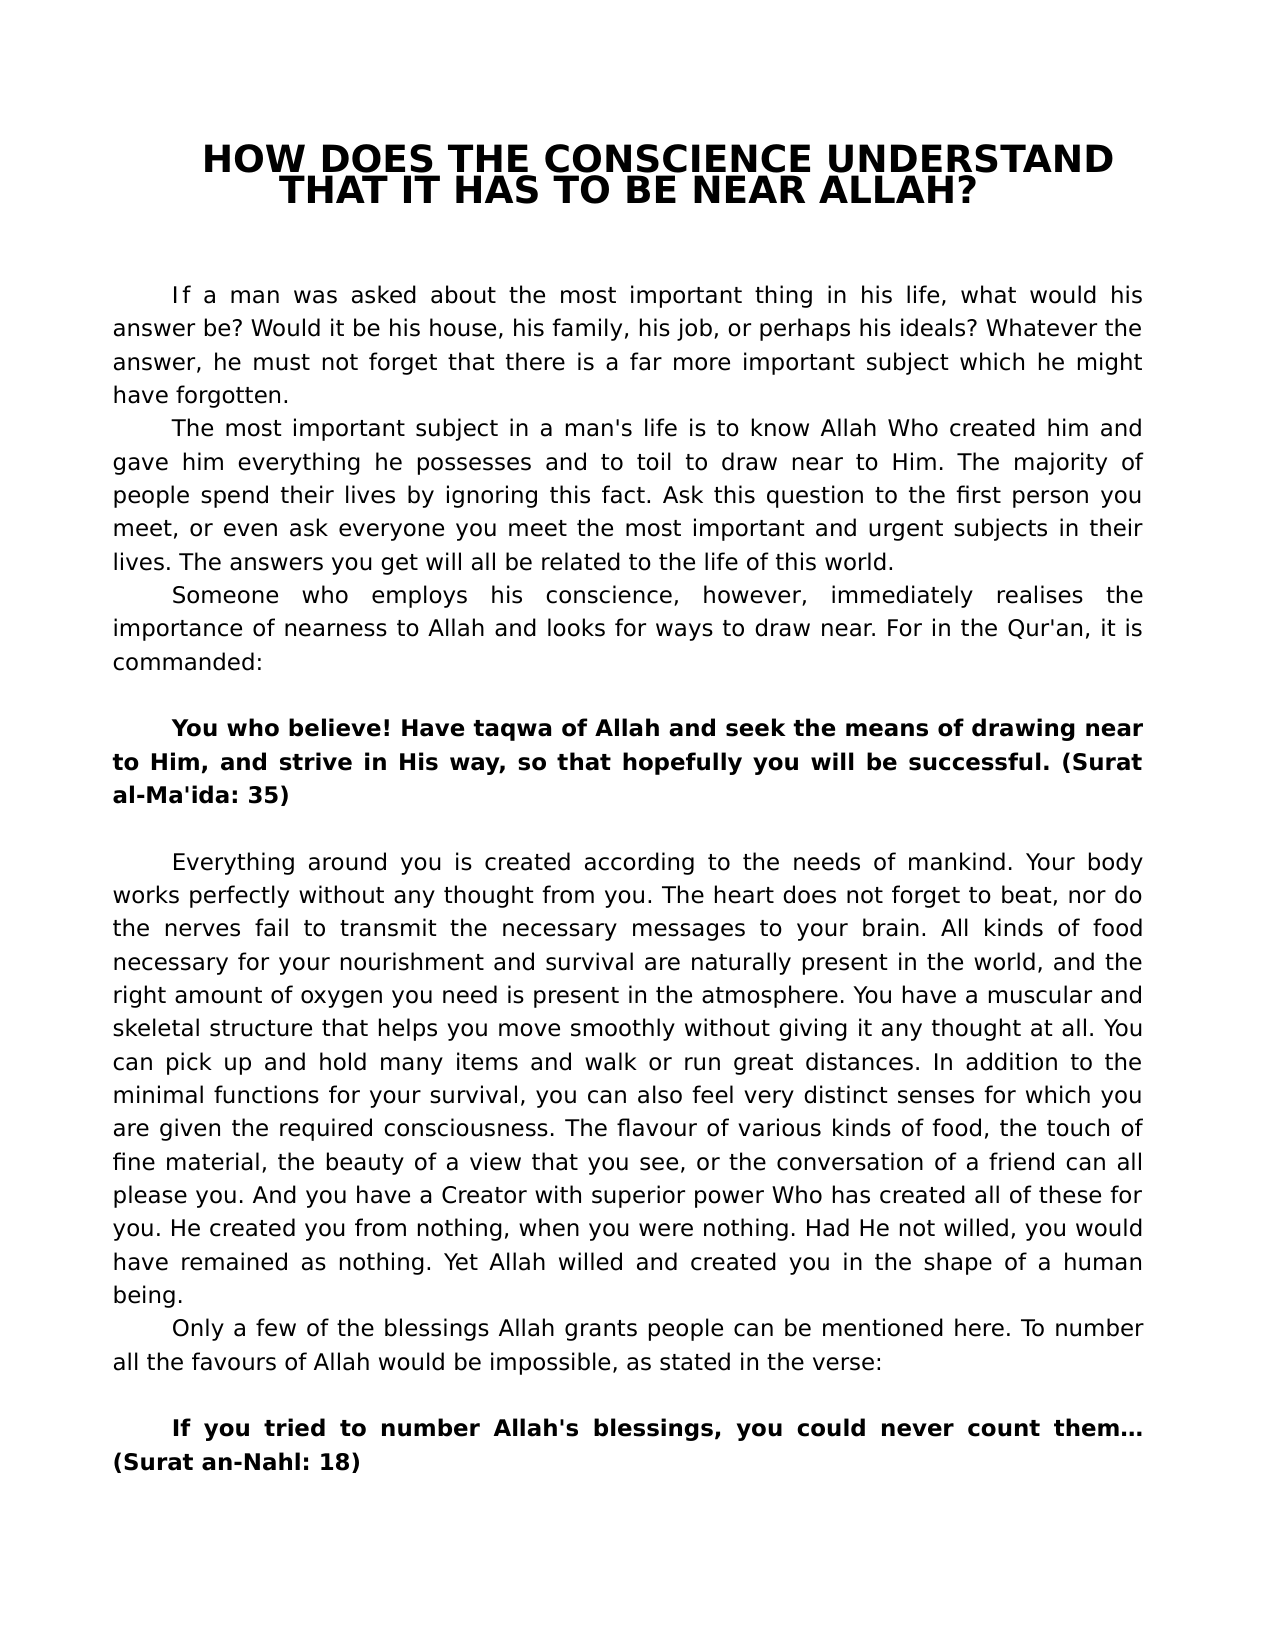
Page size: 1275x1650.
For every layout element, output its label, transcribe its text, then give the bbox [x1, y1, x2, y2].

text Only a few of the blessings Allah grants people can be mentioned here. To number all the favours of Allah would be impossible, as stated in the verse: [112, 1310, 1145, 1377]
text HOW DOES THE CONSCIENCE UNDERSTAND THAT IT HAS TO BE NEAR ALLAH? [112, 148, 1145, 210]
text Someone who employs his conscience, however, immediately realises the importance of nearness to Allah and looks for ways to draw near. For in the Qur'an, it is commanded: [112, 577, 1145, 677]
text If a man was asked about the most important thing in his life, what would his answer be? Would it be his house, his family, his job, or perhaps his ideals? Whatever the answer, he must not forget that there is a far more important subject which he might have forgotten. [112, 277, 1145, 410]
text Everything around you is created according to the needs of mankind. Your body works perfectly without any thought from you. The heart does not forget to beat, nor do the nerves fail to transmit the necessary messages to your brain. All kinds of food necessary for your nourishment and survival are naturally present in the world, and the right amount of oxygen you need is present in the atmosphere. You have a muscular and skeletal structure that helps you move smoothly without giving it any thought at all. You can pick up and hold many items and walk or run great distances. In addition to the minimal functions for your survival, you can also feel very distinct senses for which you are given the required consciousness. The flavour of various kinds of food, the touch of fine material, the beauty of a view that you see, or the conversation of a friend can all please you. And you have a Creator with superior power Who has created all of these for you. He created you from nothing, when you were nothing. Had He not willed, you would have remained as nothing. Yet Allah willed and created you in the shape of a human being. [112, 843, 1145, 1310]
text If you tried to number Allah's blessings, you could never count them… (Surat an-Nahl: 18) [112, 1410, 1145, 1477]
text You who believe! Have taqwa of Allah and seek the means of drawing near to Him, and strive in His way, so that hopefully you will be successful. (Surat al-Ma'ida: 35) [112, 710, 1145, 810]
text The most important subject in a man's life is to know Allah Who created him and gave him everything he possesses and to toil to draw near to Him. The majority of people spend their lives by ignoring this fact. Ask this question to the first person you meet, or even ask everyone you meet the most important and urgent subjects in their lives. The answers you get will all be related to the life of this world. [112, 410, 1145, 577]
